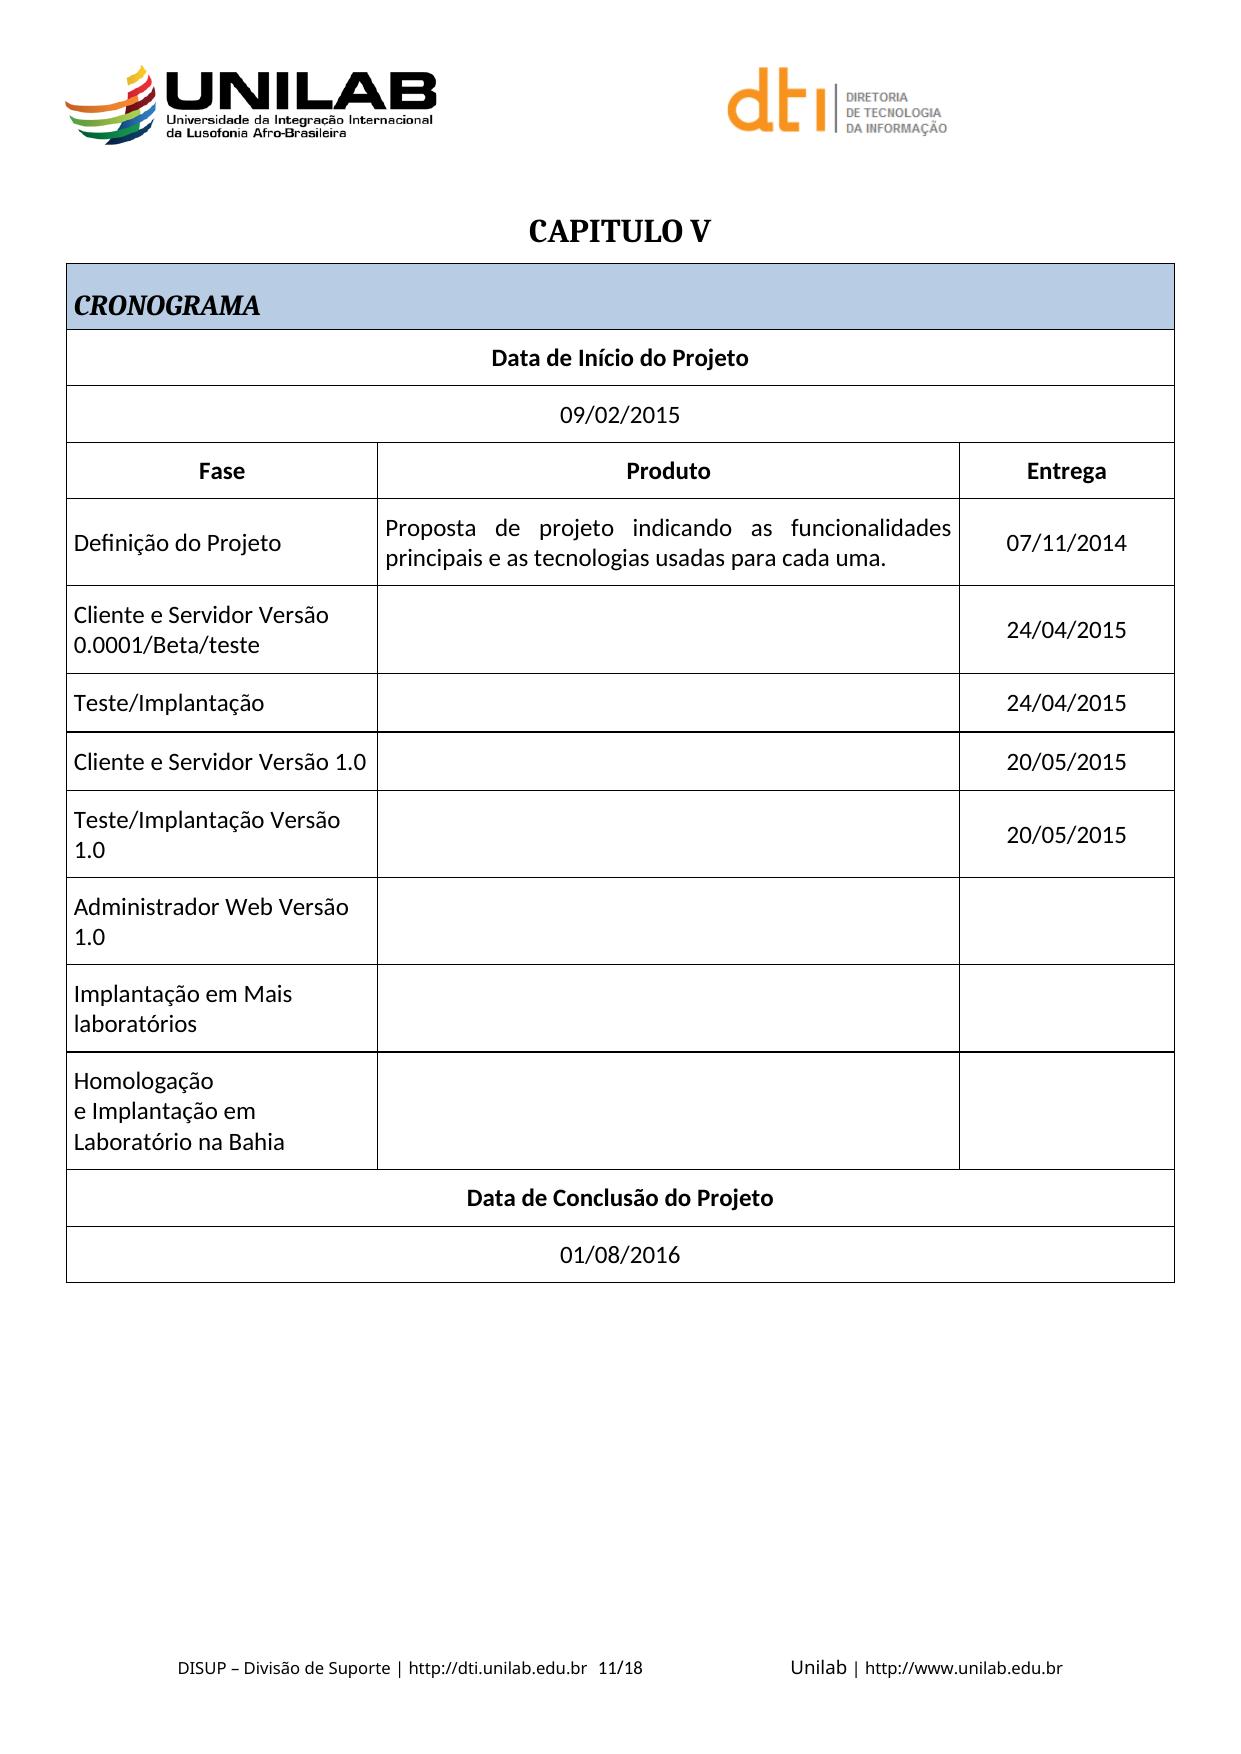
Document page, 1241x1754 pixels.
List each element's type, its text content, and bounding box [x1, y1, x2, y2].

subtitle CAPITULO V [75, 212, 1165, 251]
table_cell [378, 586, 959, 672]
table_cell [378, 878, 959, 964]
table_cell Produto [378, 443, 959, 498]
table_cell [378, 1053, 959, 1169]
table_cell Teste/Implantação Versão 1.0 [67, 791, 377, 877]
table_cell Proposta de projeto indicando as funcionalidades principais e as tecnologias usadas para cada uma. [378, 499, 959, 585]
table_cell 24/04/2015 [960, 586, 1174, 672]
table_cell Data de Início do Projeto [67, 330, 1174, 385]
table_cell 24/04/2015 [960, 674, 1174, 731]
table_cell 01/08/2016 [67, 1227, 1174, 1282]
table_cell [378, 674, 959, 731]
table_cell Administrador Web Versão 1.0 [67, 878, 377, 964]
table_cell [378, 791, 959, 877]
table_cell [960, 965, 1174, 1051]
table_cell 07/11/2014 [960, 499, 1174, 585]
table_cell Fase [67, 443, 377, 498]
table_cell 09/02/2015 [67, 386, 1174, 442]
table_cell Homologação e Implantação em Laboratório na Bahia [67, 1053, 377, 1169]
table_cell Cliente e Servidor Versão 1.0 [67, 733, 377, 790]
table_cell [378, 733, 959, 790]
table_header CRONOGRAMA [67, 264, 1174, 329]
table_cell 20/05/2015 [960, 791, 1174, 877]
table_cell [960, 1053, 1174, 1169]
table_cell Cliente e Servidor Versão 0.0001/Beta/teste [67, 586, 377, 672]
table_cell [960, 878, 1174, 964]
table_cell [378, 965, 959, 1051]
picture [727, 56, 955, 145]
table_cell Implantação em Mais laboratórios [67, 965, 377, 1051]
table_cell Teste/Implantação [67, 674, 377, 731]
table_cell Definição do Projeto [67, 499, 377, 585]
table_cell 20/05/2015 [960, 733, 1174, 790]
table_cell Entrega [960, 443, 1174, 498]
table_cell Data de Conclusão do Projeto [67, 1170, 1174, 1226]
